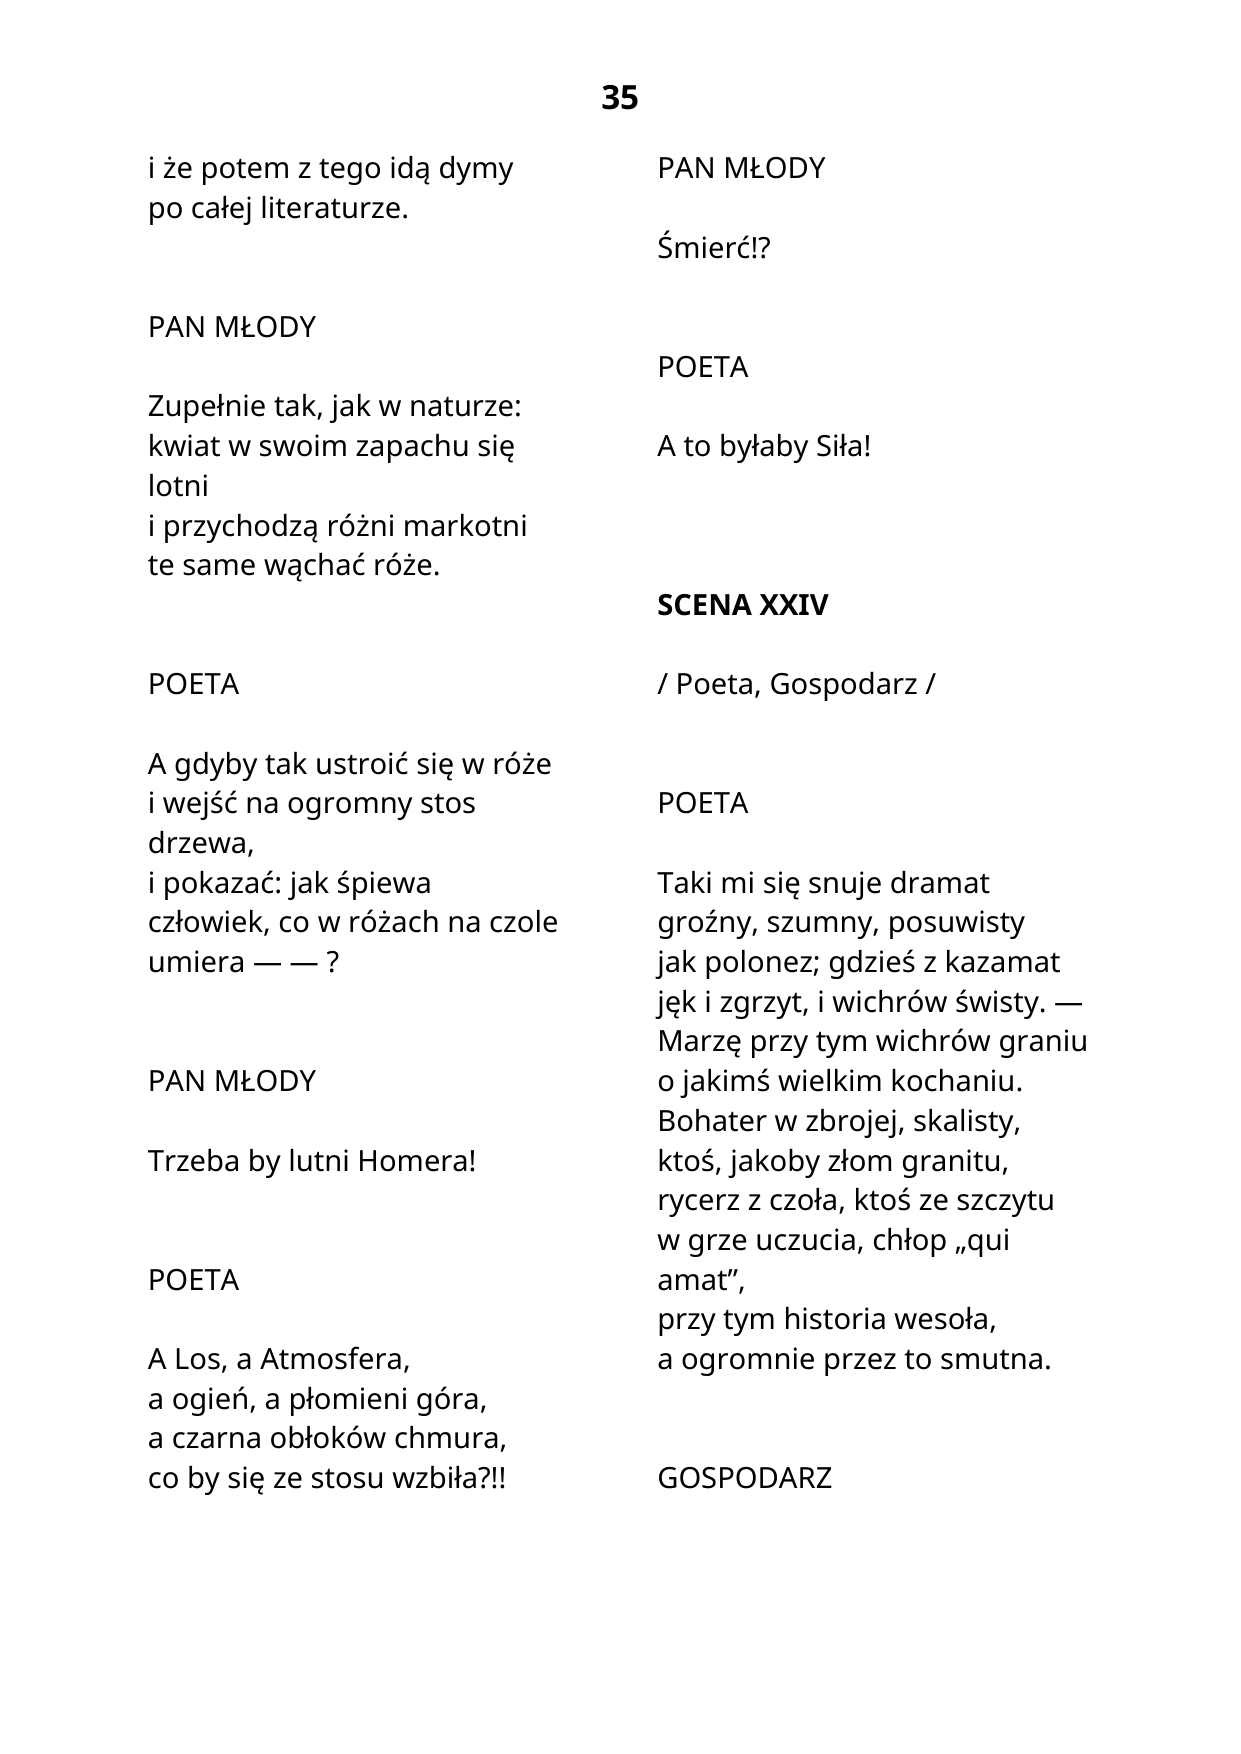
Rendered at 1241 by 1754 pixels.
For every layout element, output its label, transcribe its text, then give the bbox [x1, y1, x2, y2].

text PAN MŁODY [657, 148, 1093, 187]
text po całej literaturze. [148, 187, 583, 227]
text POETA [657, 346, 1093, 386]
text w grze uczucia, chłop „qui amat”, [657, 1219, 1093, 1298]
text / Poeta, Gospodarz / [657, 663, 1093, 703]
text a czarna obłoków chmura, [148, 1418, 583, 1457]
text i że potem z tego idą dymy [148, 148, 583, 187]
text rycerz z czoła, ktoś ze szczytu [657, 1179, 1093, 1219]
text co by się ze stosu wzbiła?!! [148, 1457, 583, 1497]
text i przychodzą różni markotni [148, 505, 583, 544]
text przy tym historia wesoła, [657, 1298, 1093, 1338]
text o jakimś wielkim kochaniu. [657, 1060, 1093, 1100]
text Trzeba by lutni Homera! [148, 1140, 583, 1179]
text a ogień, a płomieni góra, [148, 1378, 583, 1418]
text jęk i zgrzyt, i wichrów świsty. — [657, 981, 1093, 1021]
text Taki mi się snuje dramat [657, 862, 1093, 902]
text kwiat w swoim zapachu się lotni [148, 425, 583, 505]
text jak polonez; gdzieś z kazamat [657, 941, 1093, 981]
text Bohater w zbrojej, skalisty, [657, 1100, 1093, 1140]
text i wejść na ogromny stos [148, 783, 583, 822]
text umiera — — ? [148, 941, 583, 981]
text człowiek, co w różach na czole [148, 902, 583, 941]
text te same wąchać róże. [148, 544, 583, 584]
text GOSPODARZ [657, 1457, 1093, 1497]
text drzewa, [148, 822, 583, 862]
text SCENA XXIV [657, 584, 1093, 624]
text Śmierć!? [657, 227, 1093, 267]
text Zupełnie tak, jak w naturze: [148, 386, 583, 425]
text a ogromnie przez to smutna. [657, 1338, 1093, 1378]
text PAN MŁODY [148, 1060, 583, 1100]
text Marzę przy tym wichrów graniu [657, 1021, 1093, 1060]
text A gdyby tak ustroić się w róże [148, 743, 583, 783]
text i pokazać: jak śpiewa [148, 862, 583, 902]
text POETA [657, 783, 1093, 822]
text ktoś, jakoby złom granitu, [657, 1140, 1093, 1179]
text groźny, szumny, posuwisty [657, 902, 1093, 941]
text POETA [148, 663, 583, 703]
text POETA [148, 1259, 583, 1298]
text A to byłaby Siła! [657, 425, 1093, 465]
text A Los, a Atmosfera, [148, 1338, 583, 1378]
text PAN MŁODY [148, 306, 583, 346]
